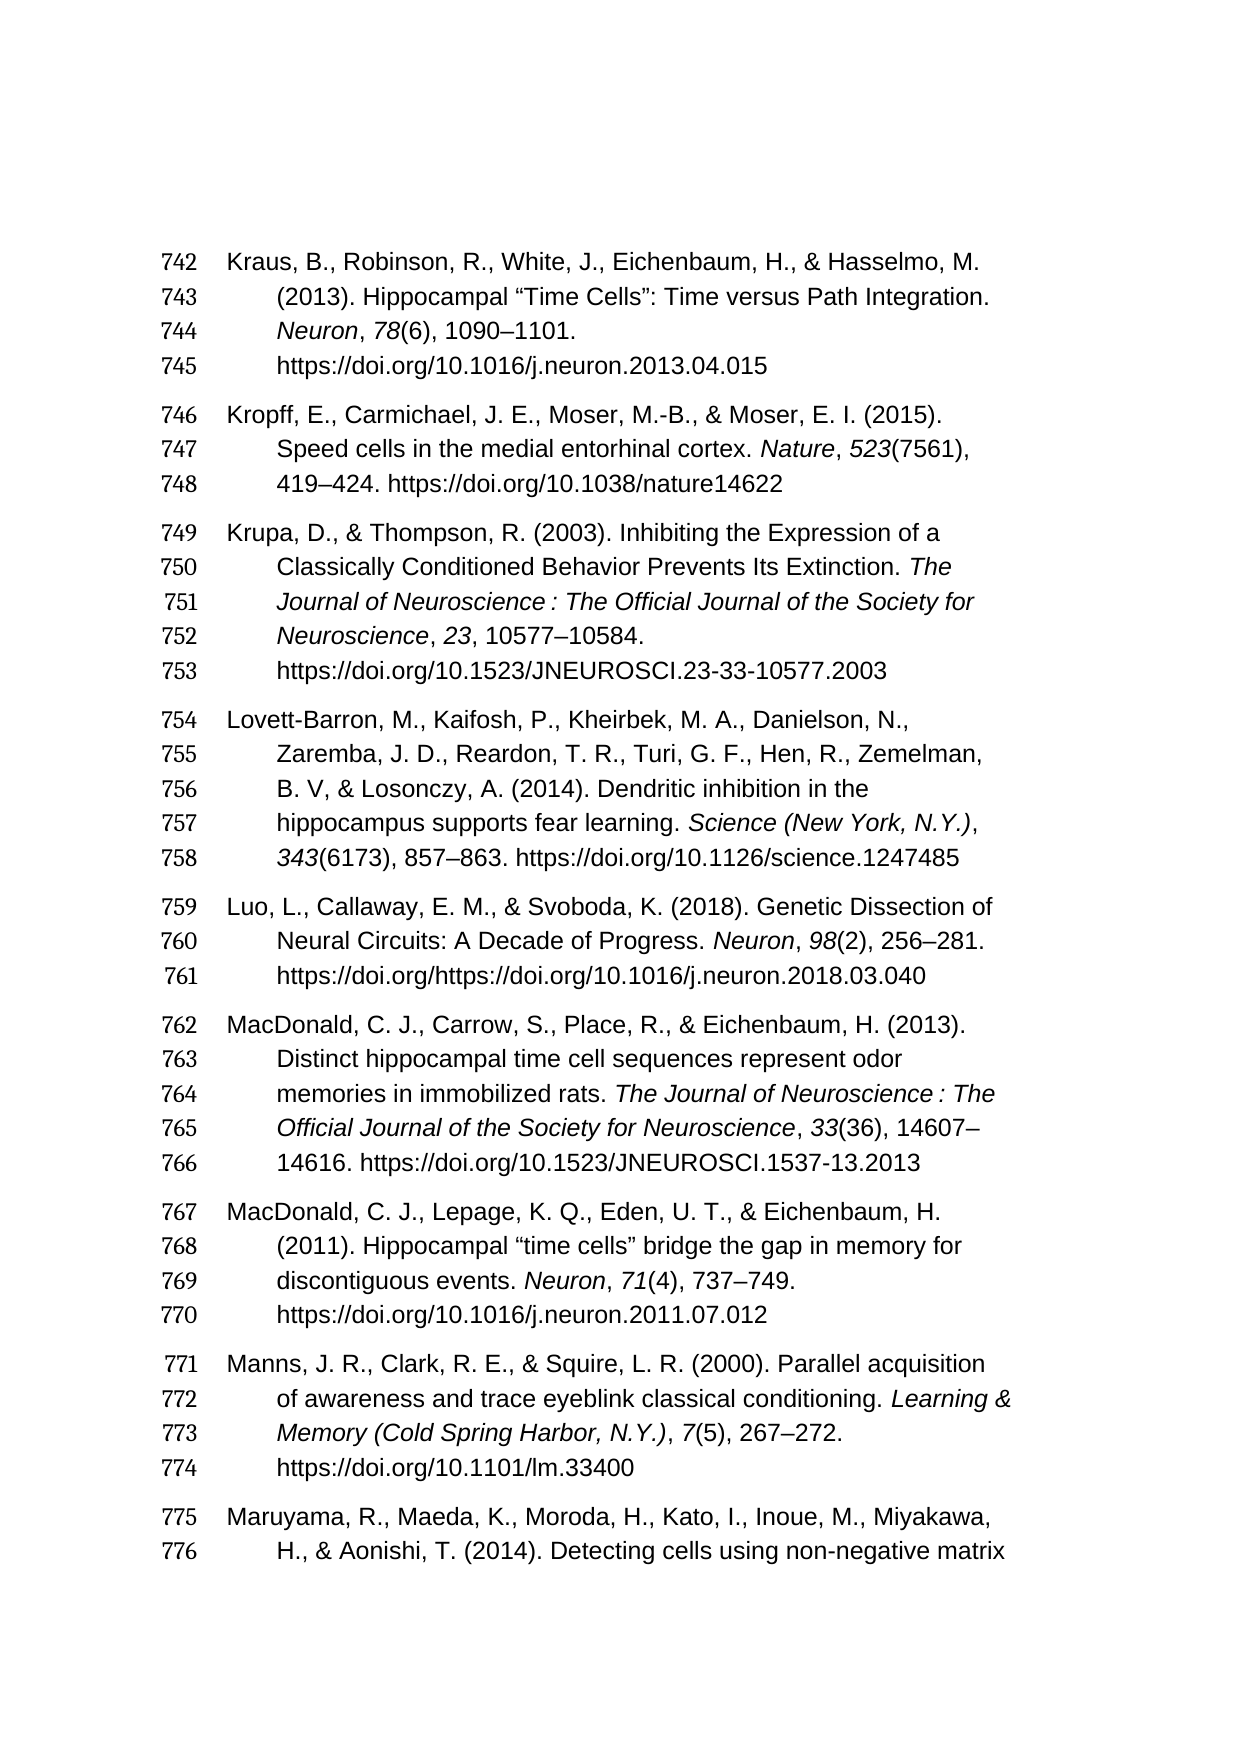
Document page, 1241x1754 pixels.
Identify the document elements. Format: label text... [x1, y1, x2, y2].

text MacDonald, C. J., Carrow, S., Place, R., & Eichenbaum, H. (2013). Distinct hippocampal time cell sequences represent odor memories in immobilized rats. The Journal of Neuroscience : The Official Journal of the Society for Neuroscience, 33(36), 14607–14616. https://doi.org/10.1523/JNEUROSCI.1537-13.2013 [226, 1010, 1014, 1176]
text MacDonald, C. J., Lepage, K. Q., Eden, U. T., & Eichenbaum, H. (2011). Hippocampal “time cells” bridge the gap in memory for discontiguous events. Neuron, 71(4), 737–749. https://doi.org/10.1016/j.neuron.2011.07.012 [226, 1197, 1014, 1329]
text Krupa, D., & Thompson, R. (2003). Inhibiting the Expression of a Classically Conditioned Behavior Prevents Its Extinction. The Journal of Neuroscience : The Official Journal of the Society for Neuroscience, 23, 10577–10584. https://doi.org/10.1523/JNEUROSCI.23-33-10577.2003 [226, 518, 1014, 684]
text Lovett-Barron, M., Kaifosh, P., Kheirbek, M. A., Danielson, N., Zaremba, J. D., Reardon, T. R., Turi, G. F., Hen, R., Zemelman, B. V, & Losonczy, A. (2014). Dendritic inhibition in the hippocampus supports fear learning. Science (New York, N.Y.), 343(6173), 857–863. https://doi.org/10.1126/science.1247485 [226, 705, 1014, 871]
text Kraus, B., Robinson, R., White, J., Eichenbaum, H., & Hasselmo, M. (2013). Hippocampal “Time Cells”: Time versus Path Integration. Neuron, 78(6), 1090–1101. https://doi.org/10.1016/j.neuron.2013.04.015 [226, 247, 1014, 379]
text Luo, L., Callaway, E. M., & Svoboda, K. (2018). Genetic Dissection of Neural Circuits: A Decade of Progress. Neuron, 98(2), 256–281. https://doi.org/https://doi.org/10.1016/j.neuron.2018.03.040 [226, 892, 1014, 989]
text Manns, J. R., Clark, R. E., & Squire, L. R. (2000). Parallel acquisition of awareness and trace eyeblink classical conditioning. Learning & Memory (Cold Spring Harbor, N.Y.), 7(5), 267–272. https://doi.org/10.1101/lm.33400 [226, 1349, 1014, 1481]
text Maruyama, R., Maeda, K., Moroda, H., Kato, I., Inoue, M., Miyakawa, H., & Aonishi, T. (2014). Detecting cells using non-negative matrix [226, 1502, 1014, 1565]
text Kropff, E., Carmichael, J. E., Moser, M.-B., & Moser, E. I. (2015). Speed cells in the medial entorhinal cortex. Nature, 523(7561), 419–424. https://doi.org/10.1038/nature14622 [226, 400, 1014, 497]
